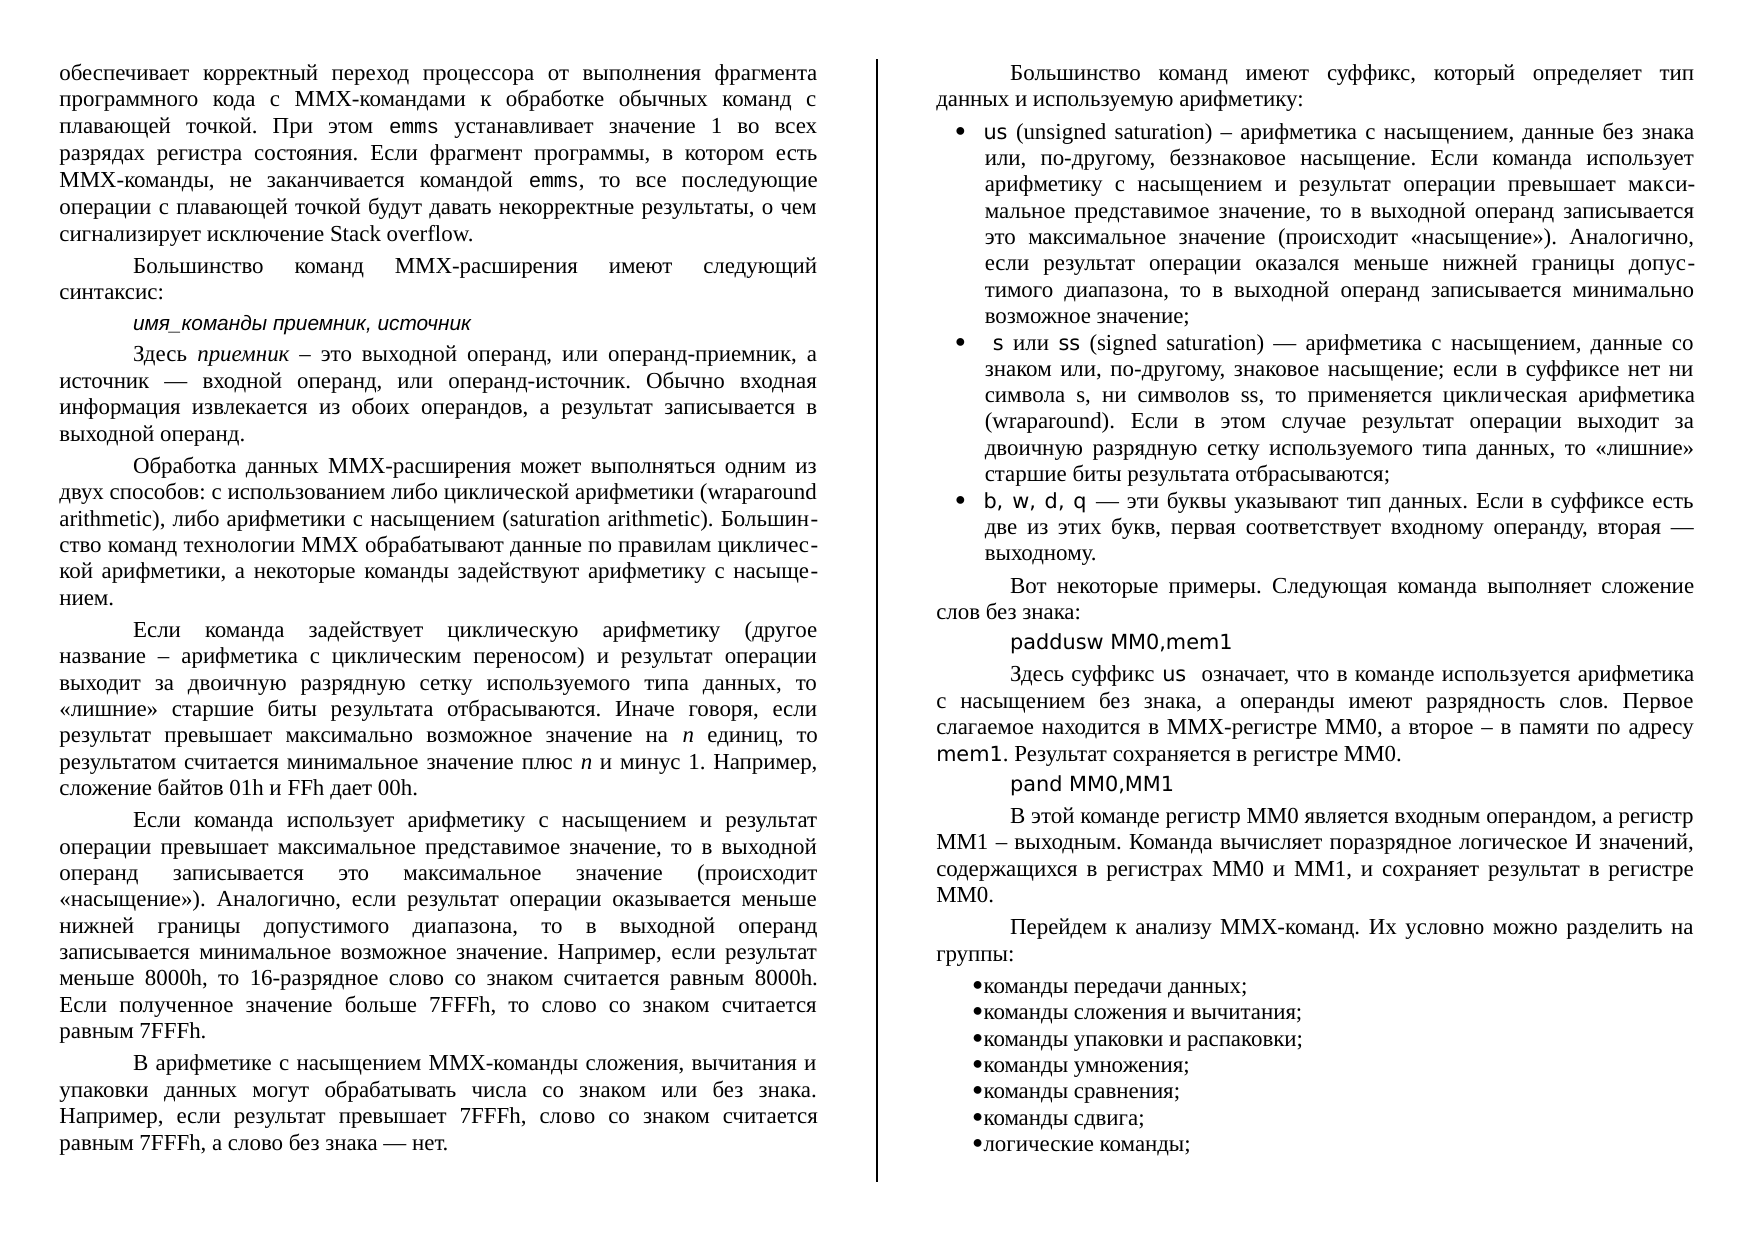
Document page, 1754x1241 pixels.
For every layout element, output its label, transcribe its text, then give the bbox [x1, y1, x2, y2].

text Если команда задействует циклическую арифметику (другое название – арифметика с циклическим переносом) и результат операции выходит за двоич­ную разрядную сетку используемого типа данных, то «лишние» старшие биты ре­зультата отбрасываются. Иначе говоря, если результат превышает максимально возможное значение на n единиц, то результатом считается минимальное значе­ние плюс п и минус 1. Например, сложение байтов 01h и FFh дает 00h. [59, 616, 818, 800]
text Обработка данных MMX-расширения может выполняться одним из двух спо­собов: с использованием либо циклической арифметики (wraparound arithmetic), либо арифметики с насыщением (saturation arithmetic). Большин­ст­во команд технологии ММХ обрабатывают данные по правилам цикличес­кой арифметики, а некоторые команды задействуют арифметику с насыще­ни­ем. [59, 452, 818, 610]
text Вот некоторые примеры. Следующая команда выполняет сложение слов без знака: [936, 572, 1695, 624]
text Большинство команд MMX-расширения имеют следующий синтаксис: [59, 252, 818, 305]
text Перейдем к анализу ММХ-команд. Их условно можно разделить на группы: [936, 913, 1695, 966]
text pand ММ0,ММ1 [936, 772, 1695, 796]
list команды сравнения; [973, 1077, 1695, 1104]
text обеспечивает корректный пере­ход процессора от выполнения фрагмента программного кода с ММХ-командами к обработке обычных команд с плавающей точкой. При этом emms устанавливает значение 1 во всех разрядах регистра состояния. Если фрагмент программы, в котором есть ММХ-команды, не заканчивается командой emms, то все последующие операции с плавающей точкой будут давать некорректные результаты, о чем сиг­нализирует исключение Stack overflow. [59, 59, 818, 246]
text Если команда использует арифметику с насыщением и результат операции превышает максимальное представимое значение, то в выходной операнд запи­сывается это максимальное значение (происходит «насыщение»). Аналогично, если результат операции оказывается меньше нижней границы допустимого диа­пазона, то в выходной операнд записывается минимальное возможное значение. Например, если результат меньше 8000h, то 16-разрядное слово со знаком счита­ется равным 8000h. Если полученное значение больше 7FFFh, то слово со знаком считается равным 7FFFh. [59, 806, 818, 1043]
text Большинство команд имеют суффикс, который определяет тип данных и используемую арифме­тику: [936, 59, 1695, 112]
text В этой команде регистр ММ0 является входным операндом, а регистр ММ1 – вы­ходным. Команда вычисляет поразрядное логическое И значений, содержащихся в регистрах ММ0 и ММ1, и сохраняет результат в регистре ММ0. [936, 802, 1695, 907]
list команды сдвига; [973, 1104, 1695, 1130]
list логические команды; [973, 1130, 1695, 1157]
list b, w, d, q — эти буквы указывают тип данных. Если в суффиксе есть две из этих букв, первая соответствует входному операнду, вторая — выход­ному. [956, 487, 1695, 566]
list команды упаковки и распаковки; [973, 1025, 1695, 1051]
list команды умножения; [973, 1051, 1695, 1077]
text paddusw ММ0,mem1 [936, 630, 1695, 654]
text имя_команды приемник, источник [59, 311, 818, 334]
text Здесь суффикс us означает, что в команде используется арифметика с насыще­нием без знака, а операнды имеют разрядность слов. Первое слагаемое находится в ММХ-регистре ММ0, а второе – в памяти по адресу mem1. Результат сохраняется в регистре ММ0. [936, 661, 1695, 766]
list us (unsigned saturation) – арифметика с насыщением, данные без знака или, по-другому, беззнаковое насыщение. Если команда использует ариф­ме­тику с насыщением и результат операции превышает мак­си­мальное представимое значение, то в выходной операнд записывается это максимальное значение (происходит «насыщение»). Аналогично, ес­ли результат операции оказался меньше нижней границы допус­тимого диапазона, то в выходной операнд записывается минимально возможное значение; [956, 118, 1695, 328]
list s или ss (signed saturation) — арифметика с насыщением, данные со зна­ком или, по-другому, знаковое насыщение; если в суффиксе нет ни сим­во­ла s, ни символов ss, то применяется цикли­ческая арифметика (wraparound). Если в этом случае результат операции выходит за двоичную разрядную сетку используемого типа данных, то «лишние» старшие биты результата отбрасываются; [956, 328, 1695, 487]
text В арифметике с насыщением ММХ-команды сложения, вычитания и упаков­ки данных могут обрабатывать числа со знаком или без знака. Например, если результат превышает 7FFFh, сло­во со знаком считается равным 7FFFh, а слово без знака — нет. [59, 1049, 818, 1155]
list команды передачи данных; [973, 972, 1695, 998]
list команды сложения и вычитания; [973, 998, 1695, 1025]
text Здесь приемник – это выходной операнд, или операнд-приемник, а источник — входной операнд, или операнд-источник. Обычно входная информация извлека­ется из обоих операндов, а результат записывается в выходной операнд. [59, 341, 818, 446]
